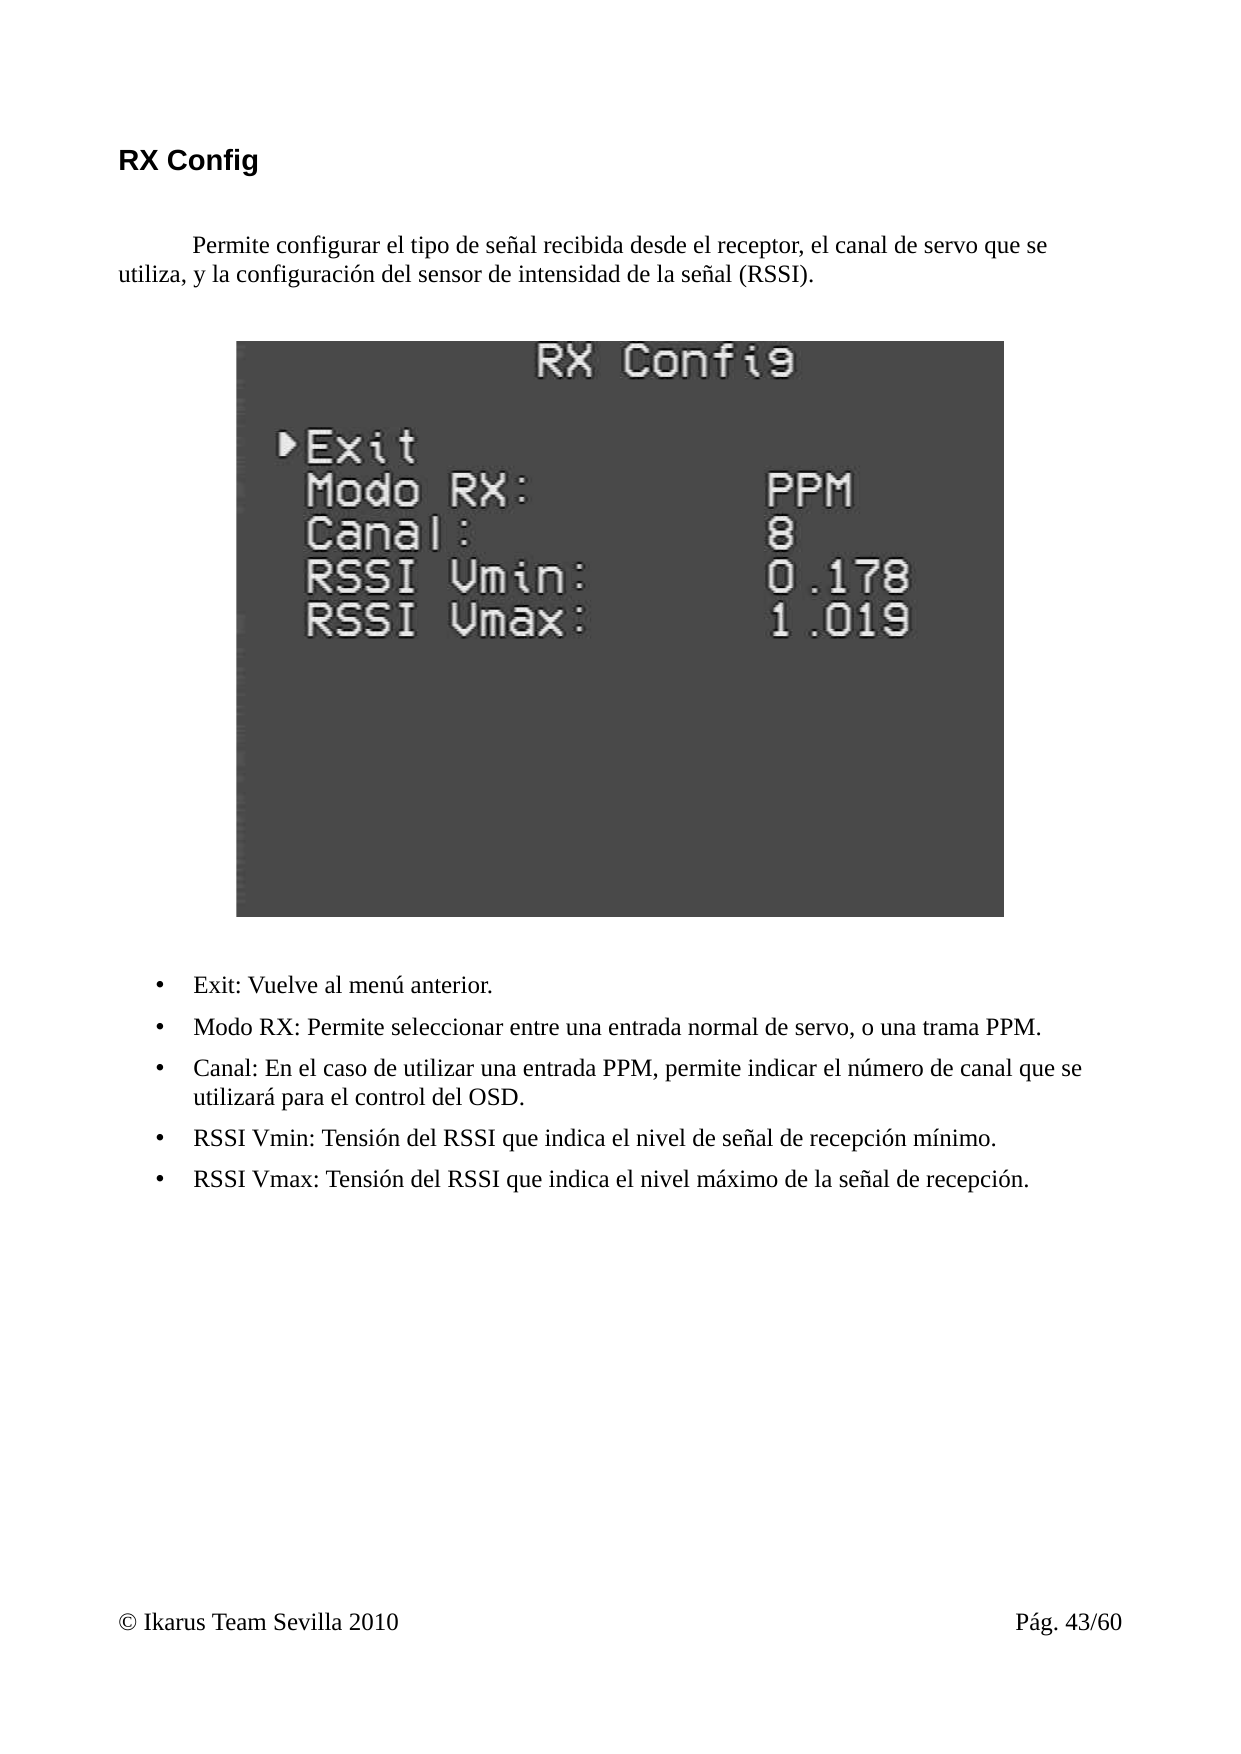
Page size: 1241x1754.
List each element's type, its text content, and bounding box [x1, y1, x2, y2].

list RSSI Vmax: Tensión del RSSI que indica el nivel máximo de la señal de recepción. [156, 1164, 1122, 1193]
picture [236, 341, 1004, 917]
list Modo RX: Permite seleccionar entre una entrada normal de servo, o una trama PPM. [156, 1012, 1122, 1041]
list RSSI Vmin: Tensión del RSSI que indica el nivel de señal de recepción mínimo. [156, 1123, 1122, 1152]
text Permite configurar el tipo de señal recibida desde el receptor, el canal de servo que se utiliza, y la configuración del sensor de intensidad de la señal (RSSI). [118, 230, 1122, 288]
list Canal: En el caso de utilizar una entrada PPM, permite indicar el número de canal que se utilizará para el control del OSD. [156, 1053, 1122, 1111]
list Exit: Vuelve al menú anterior. [156, 971, 1122, 999]
subtitle RX Config [118, 143, 1122, 177]
